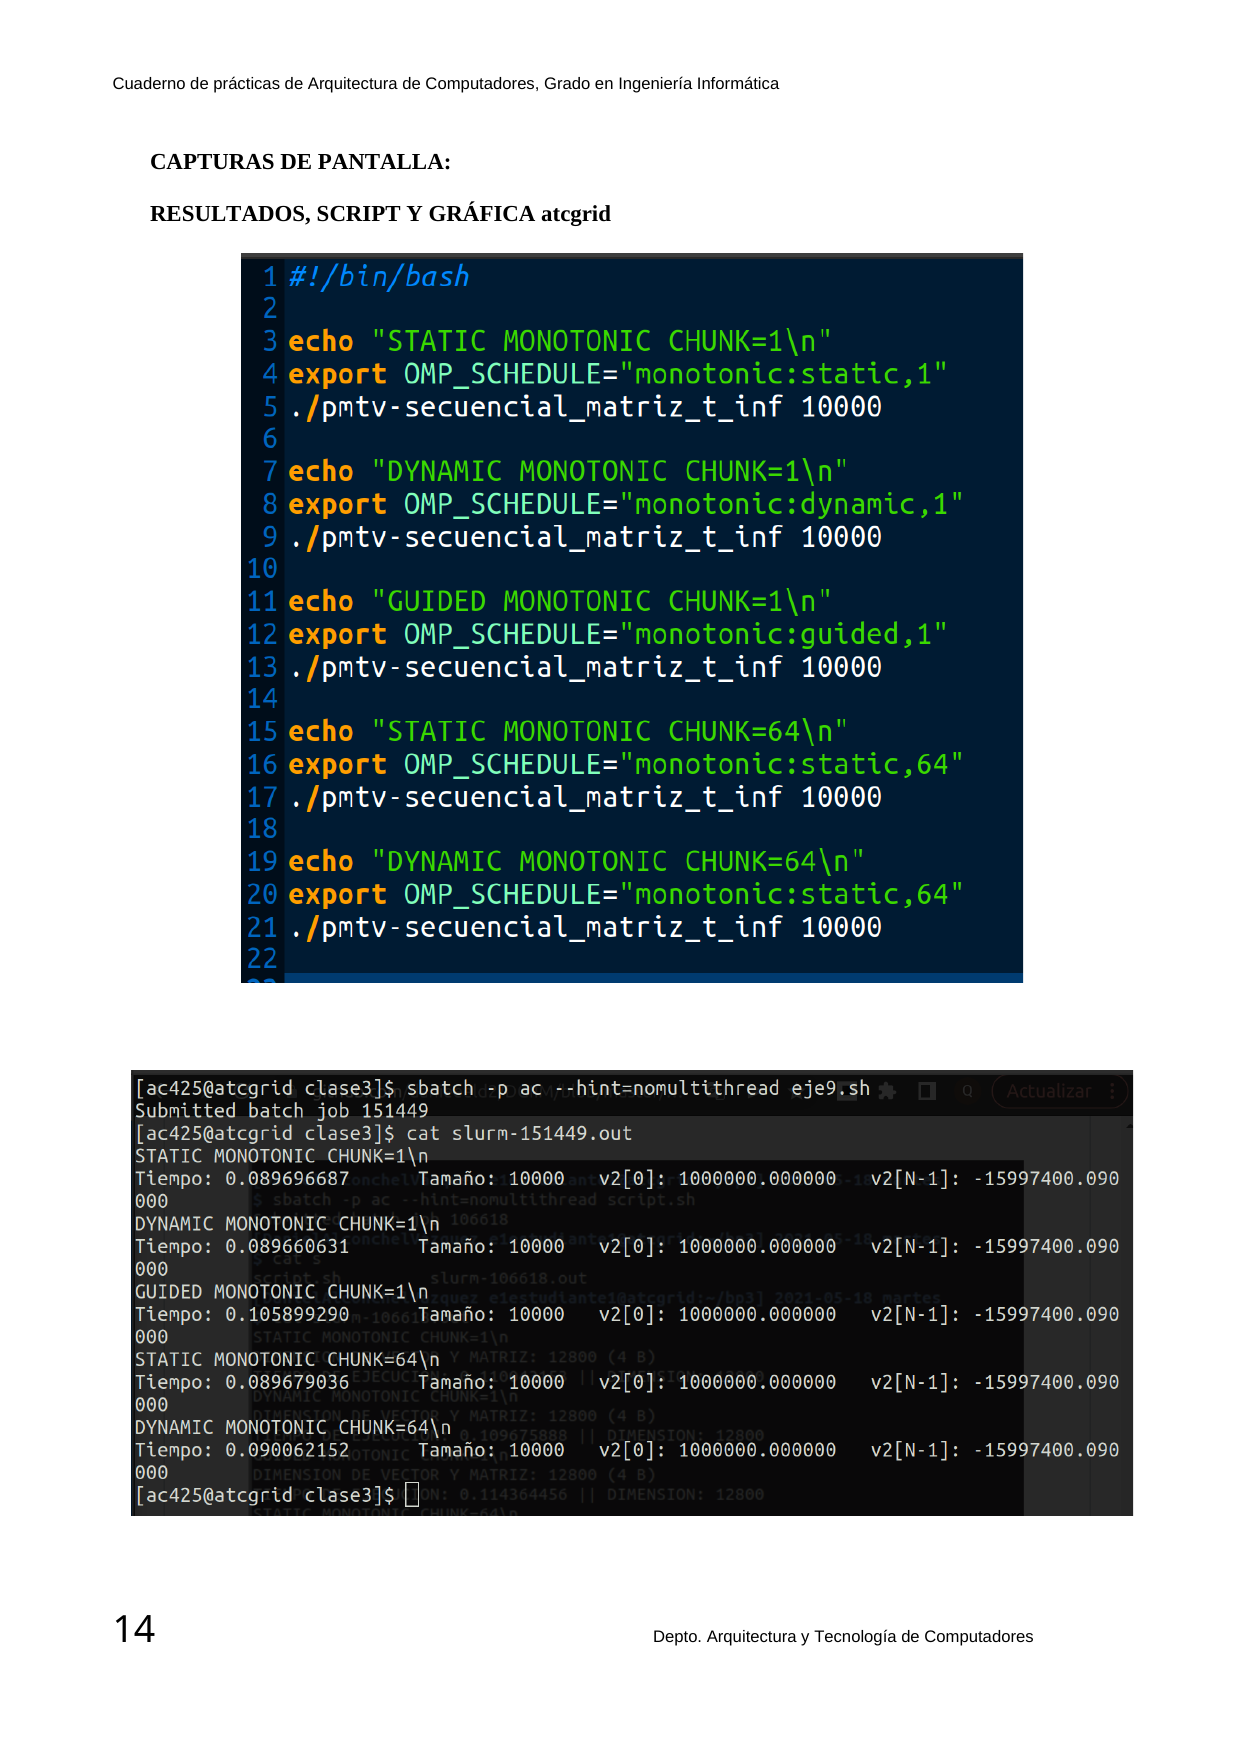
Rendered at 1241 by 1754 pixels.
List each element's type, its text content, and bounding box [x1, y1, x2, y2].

picture [131, 1070, 1134, 1516]
text CAPTURAS DE PANTALLA: [150, 148, 1152, 174]
text RESULTADOS, SCRIPT Y GRÁFICA atcgrid [150, 200, 1152, 227]
picture [241, 253, 1024, 983]
